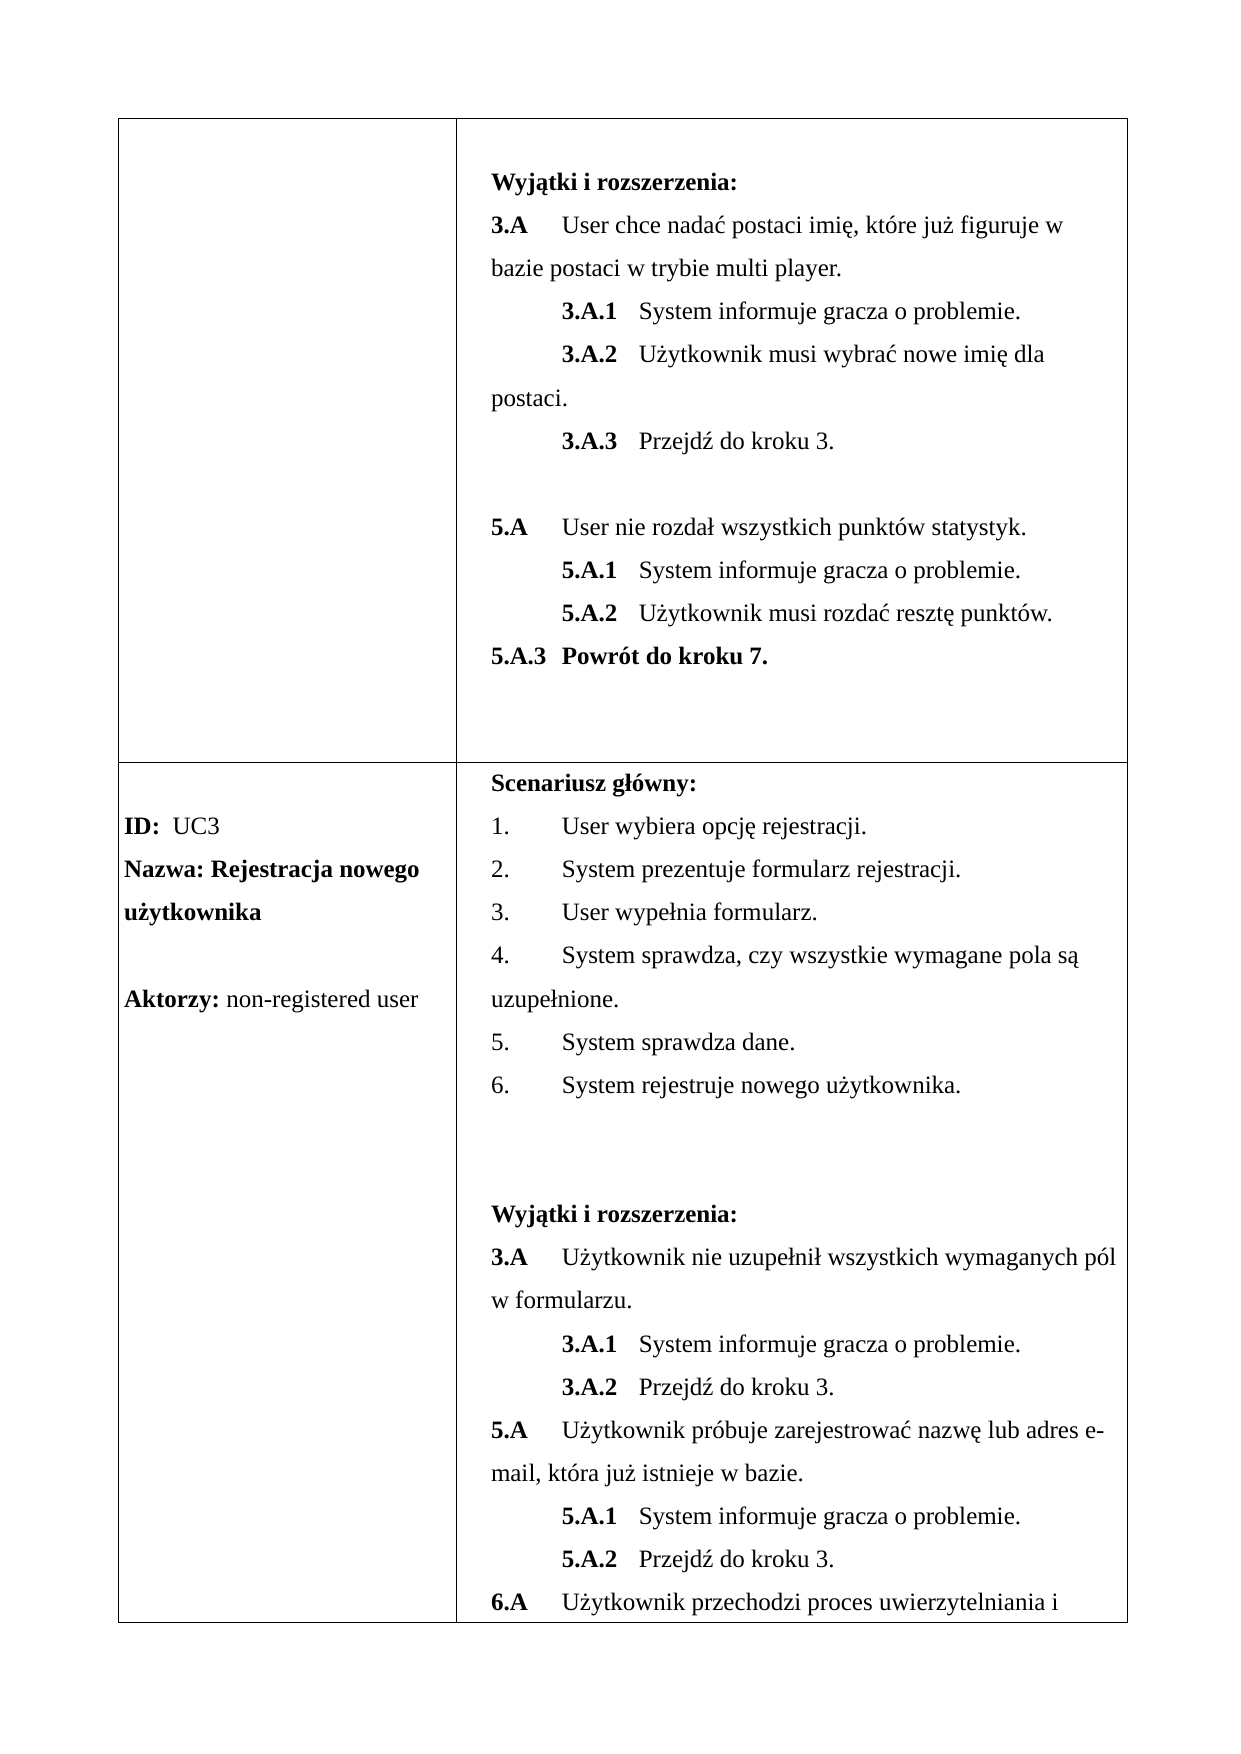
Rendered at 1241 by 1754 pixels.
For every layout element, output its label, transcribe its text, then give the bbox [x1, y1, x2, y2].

table_cell ID: UC3 Nazwa: Rejestracja nowego użytkownika Aktorzy: non-registered user [119, 763, 456, 1622]
table_cell [119, 119, 456, 762]
table_cell Scenariusz główny: User wybiera opcję rejestracji. System prezentuje formularz rejestracji. User wypełnia formularz. System sprawdza, czy wszystkie wymagane pola są uzupełnione. System sprawdza dane. System rejestruje nowego użytkownika. Wyjątki i rozszerzenia: 3.A Użytkownik nie uzupełnił wszystkich wymaganych pól w formularzu. 3.A.1 System informuje gracza o problemie. 3.A.2 Przejdź do kroku 3. 5.A Użytkownik próbuje zarejestrować nazwę lub adres e-mail, która już istnieje w bazie. 5.A.1 System informuje gracza o problemie. 5.A.2 Przejdź do kroku 3. 6.A Użytkownik przechodzi proces uwierzytelniania i [457, 763, 1127, 1622]
table_cell Wyjątki i rozszerzenia: 3.A User chce nadać postaci imię, które już figuruje w bazie postaci w trybie multi player. 3.A.1 System informuje gracza o problemie. 3.A.2 Użytkownik musi wybrać nowe imię dla postaci. 3.A.3 Przejdź do kroku 3. 5.A User nie rozdał wszystkich punktów statystyk. 5.A.1 System informuje gracza o problemie. 5.A.2 Użytkownik musi rozdać resztę punktów. 5.A.3 Powrót do kroku 7. [457, 119, 1127, 762]
